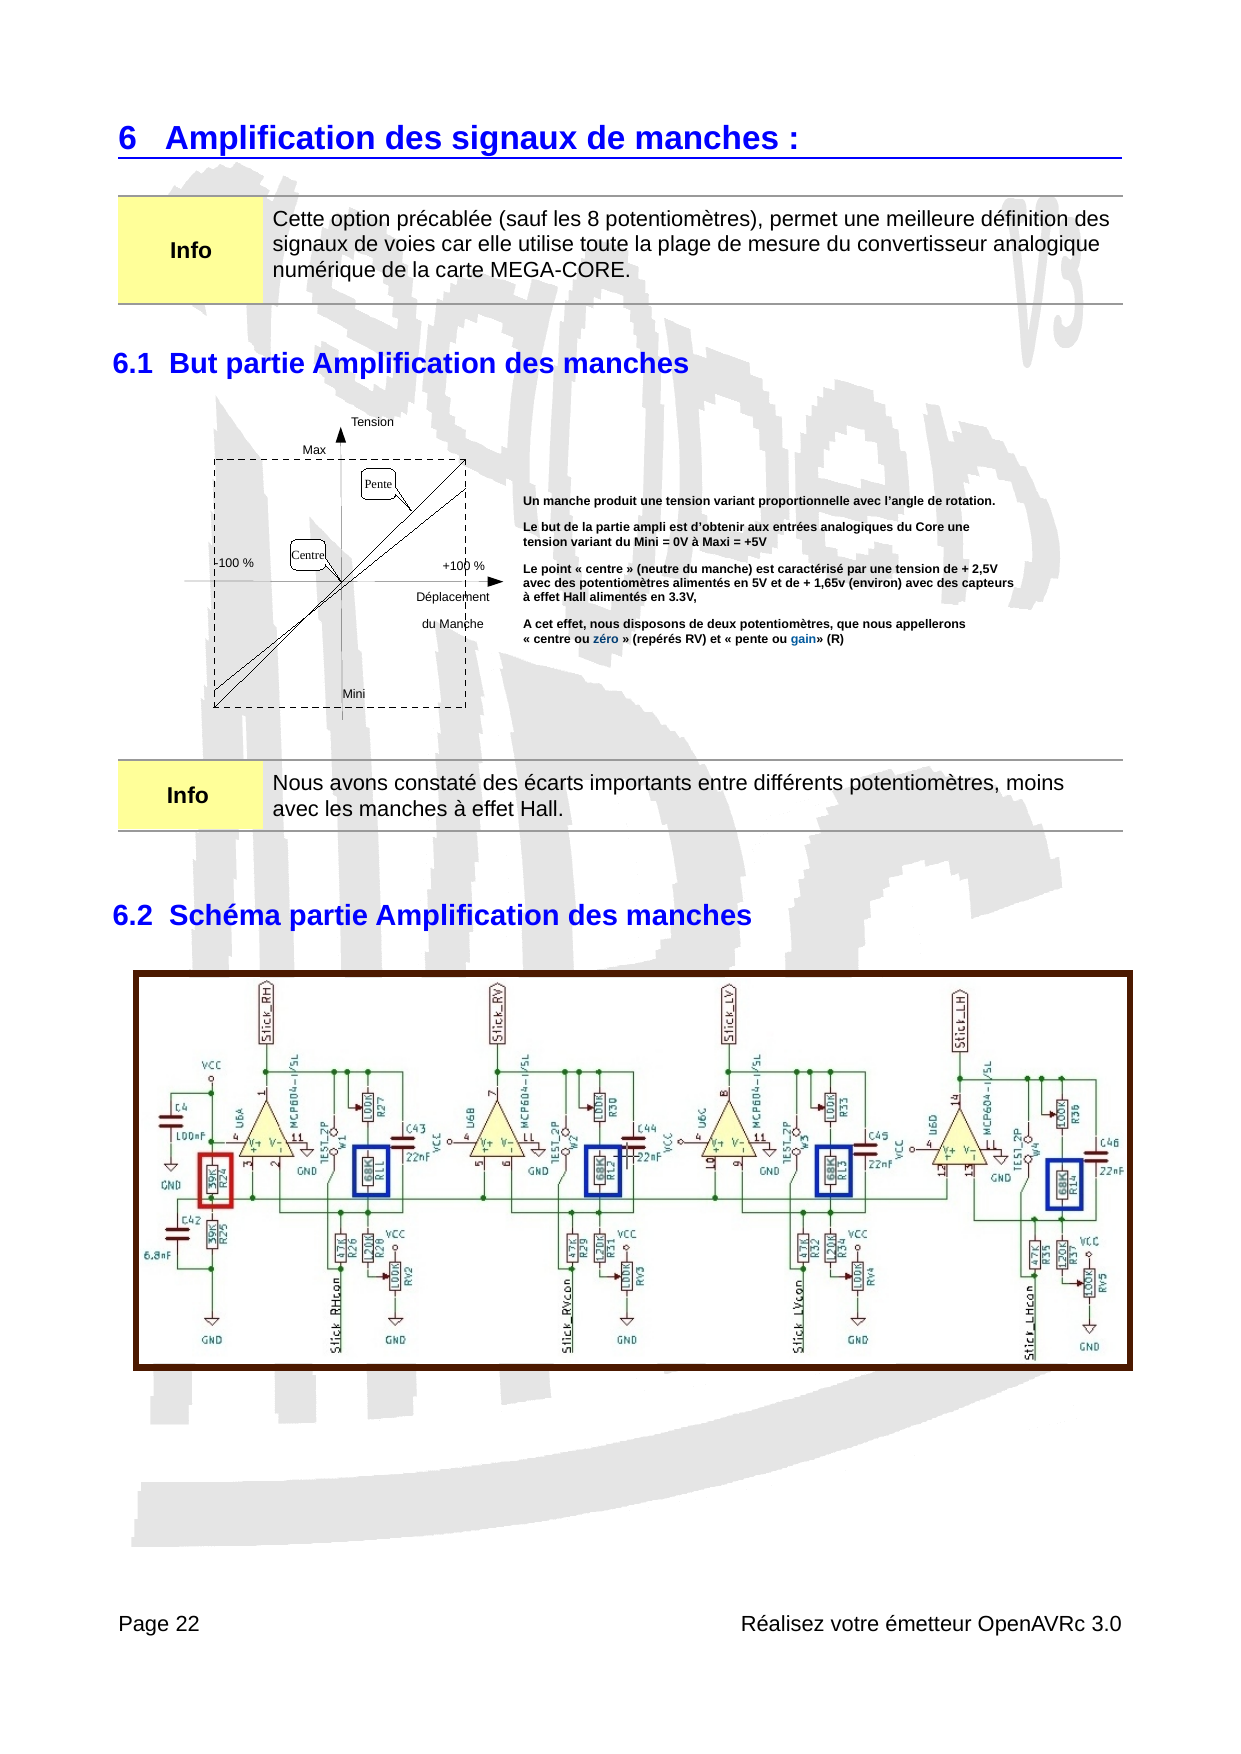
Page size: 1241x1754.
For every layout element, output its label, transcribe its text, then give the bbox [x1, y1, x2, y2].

subtitle 6 Amplification des signaux de manches : [118, 118, 1122, 157]
table_header Cette option précablée (sauf les 8 potentiomètres), permet une meilleure définition des signaux de voies car elle utilise toute la plage de mesure du convertisseur analogique numérique de la carte MEGA-CORE. [264, 197, 1122, 303]
table_header Nous avons constaté des écarts importants entre différents potentiomètres, moins avec les manches à effet Hall. [264, 761, 1122, 829]
subtitle 6.2 Schéma partie Amplification des manches [112, 897, 1122, 931]
text A cet effet, nous disposons de deux potentiomètres, que nous appellerons « centre ou zéro » (repérés RV) et « pente ou gain» (R) [523, 617, 1014, 646]
text Le but de la partie ampli est d’obtenir aux entrées analogiques du Core une tension variant du Mini = 0V à Maxi = +5V [523, 520, 1014, 549]
picture [141, 978, 1125, 1363]
text Le point « centre » (neutre du manche) est caractérisé par une tension de + 2,5V avec des potentiomètres alimentés en 5V et de + 1,65v (environ) avec des capteurs à effet Hall alimentés en 3.3V, [523, 561, 1014, 604]
subtitle 6.1 But partie Amplification des manches [112, 346, 1122, 379]
text Max [302, 434, 334, 459]
text +100 % [442, 550, 488, 575]
text Un manche produit une tension variant proportionnelle avec l’angle de rotation. [523, 493, 1014, 507]
text du Manche [412, 616, 494, 631]
table_header Info [118, 761, 263, 829]
text Mini [342, 678, 374, 703]
text -100 % [214, 547, 260, 572]
text Tension [351, 406, 397, 430]
text Déplacement [412, 589, 494, 604]
table_header Info [118, 197, 263, 303]
